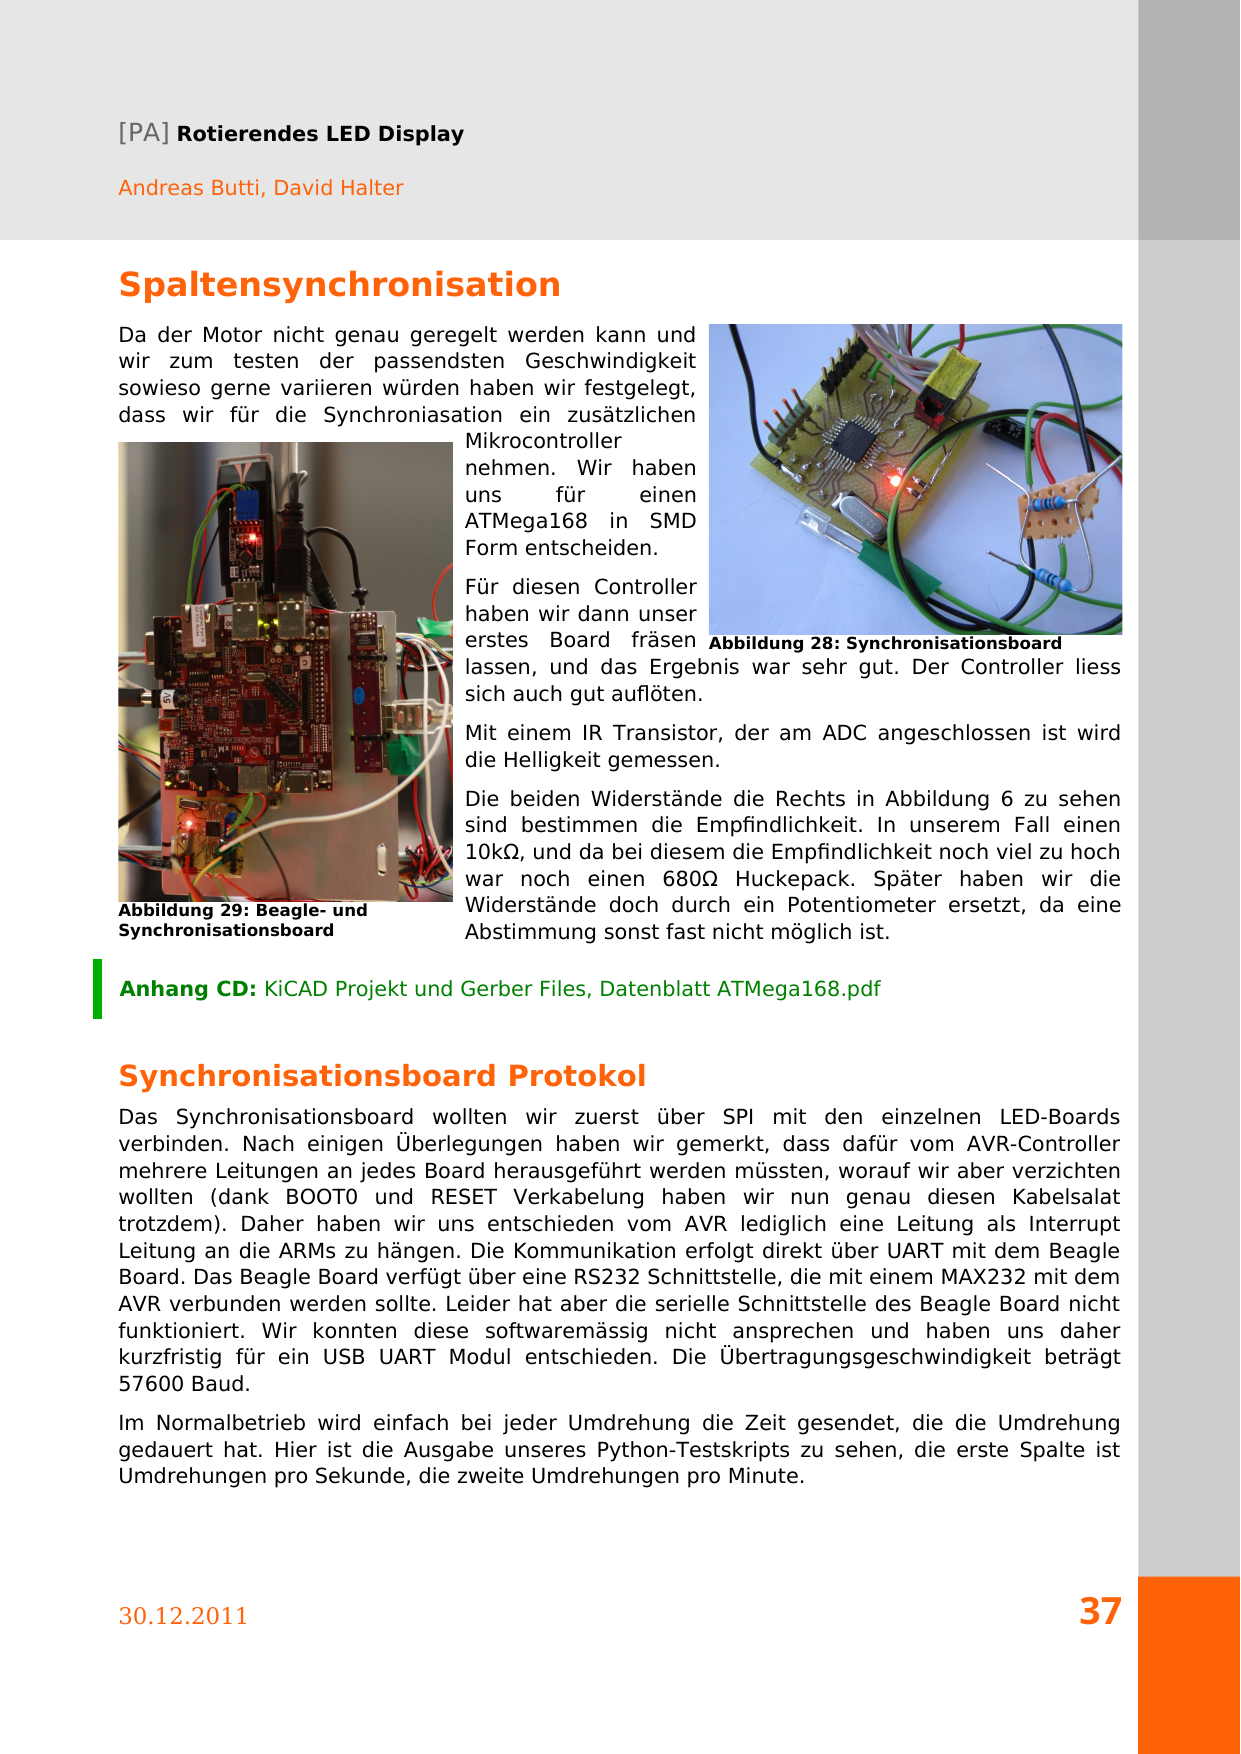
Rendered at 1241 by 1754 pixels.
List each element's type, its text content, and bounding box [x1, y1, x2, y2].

subtitle Spaltensynchronisation [118, 266, 1122, 304]
text Abbildung 28: Synchronisationsboard [709, 635, 1122, 654]
text Für diesen Controller haben wir dann unser erstes Board fräsen lassen, und das Ergebnis war sehr gut. Der Controller liess sich auch gut auflöten. [453, 575, 1122, 706]
text Die beiden Widerstände die Rechts in Abbildung 6 zu sehen sind bestimmen die Empfindlichkeit. In unserem Fall einen 10kΩ, und da bei diesem die Empfindlichkeit noch viel zu hoch war noch einen 680Ω Huckepack. Später haben wir die Widerstände doch durch ein Potentiometer ersetzt, da eine Abstimmung sonst fast nicht möglich ist. [118, 787, 1122, 944]
text Anhang CD: KiCAD Projekt und Gerber Files, Datenblatt ATMega168.pdf [102, 959, 1122, 1019]
text Im Normalbetrieb wird einfach bei jeder Umdrehung die Zeit gesendet, die die Umdrehung gedauert hat. Hier ist die Ausgabe unseres Python-Testskripts zu sehen, die erste Spalte ist Umdrehungen pro Sekunde, die zweite Umdrehungen pro Minute. [118, 1411, 1122, 1489]
text Abbildung 29: Beagle- und Synchronisationsboard [118, 902, 453, 940]
text Das Synchronisationsboard wollten wir zuerst über SPI mit den einzelnen LED-Boards verbinden. Nach einigen Überlegungen haben wir gemerkt, dass dafür vom AVR-Controller mehrere Leitungen an jedes Board herausgeführt werden müssten, worauf wir aber verzichten wollten (dank BOOT0 und RESET Verkabelung haben wir nun genau diesen Kabelsalat trotzdem). Daher haben wir uns entschieden vom AVR lediglich eine Leitung als Interrupt Leitung an die ARMs zu hängen. Die Kommunikation erfolgt direkt über UART mit dem Beagle Board. Das Beagle Board verfügt über eine RS232 Schnittstelle, die mit einem MAX232 mit dem AVR verbunden werden sollte. Leider hat aber die serielle Schnittstelle des Beagle Board nicht funktioniert. Wir konnten diese softwaremässig nicht ansprechen und haben uns daher kurzfristig für ein USB UART Modul entschieden. Die Übertragungsgeschwindigkeit beträgt 57600 Baud. [118, 1105, 1122, 1396]
text Mit einem IR Transistor, der am ADC angeschlossen ist wird die Helligkeit gemessen. [453, 721, 1122, 772]
picture [708, 324, 1123, 635]
picture [118, 442, 453, 902]
text Da der Motor nicht genau geregelt werden kann und wir zum testen der passendsten Geschwindigkeit sowieso gerne variieren würden haben wir festgelegt, dass wir für die Synchroniasation ein zusätzlichen Mikrocontroller nehmen. Wir haben uns für einen ATMega168 in SMD Form entscheiden. [118, 323, 1122, 560]
subtitle Synchronisationsboard Protokol [118, 1059, 1122, 1093]
